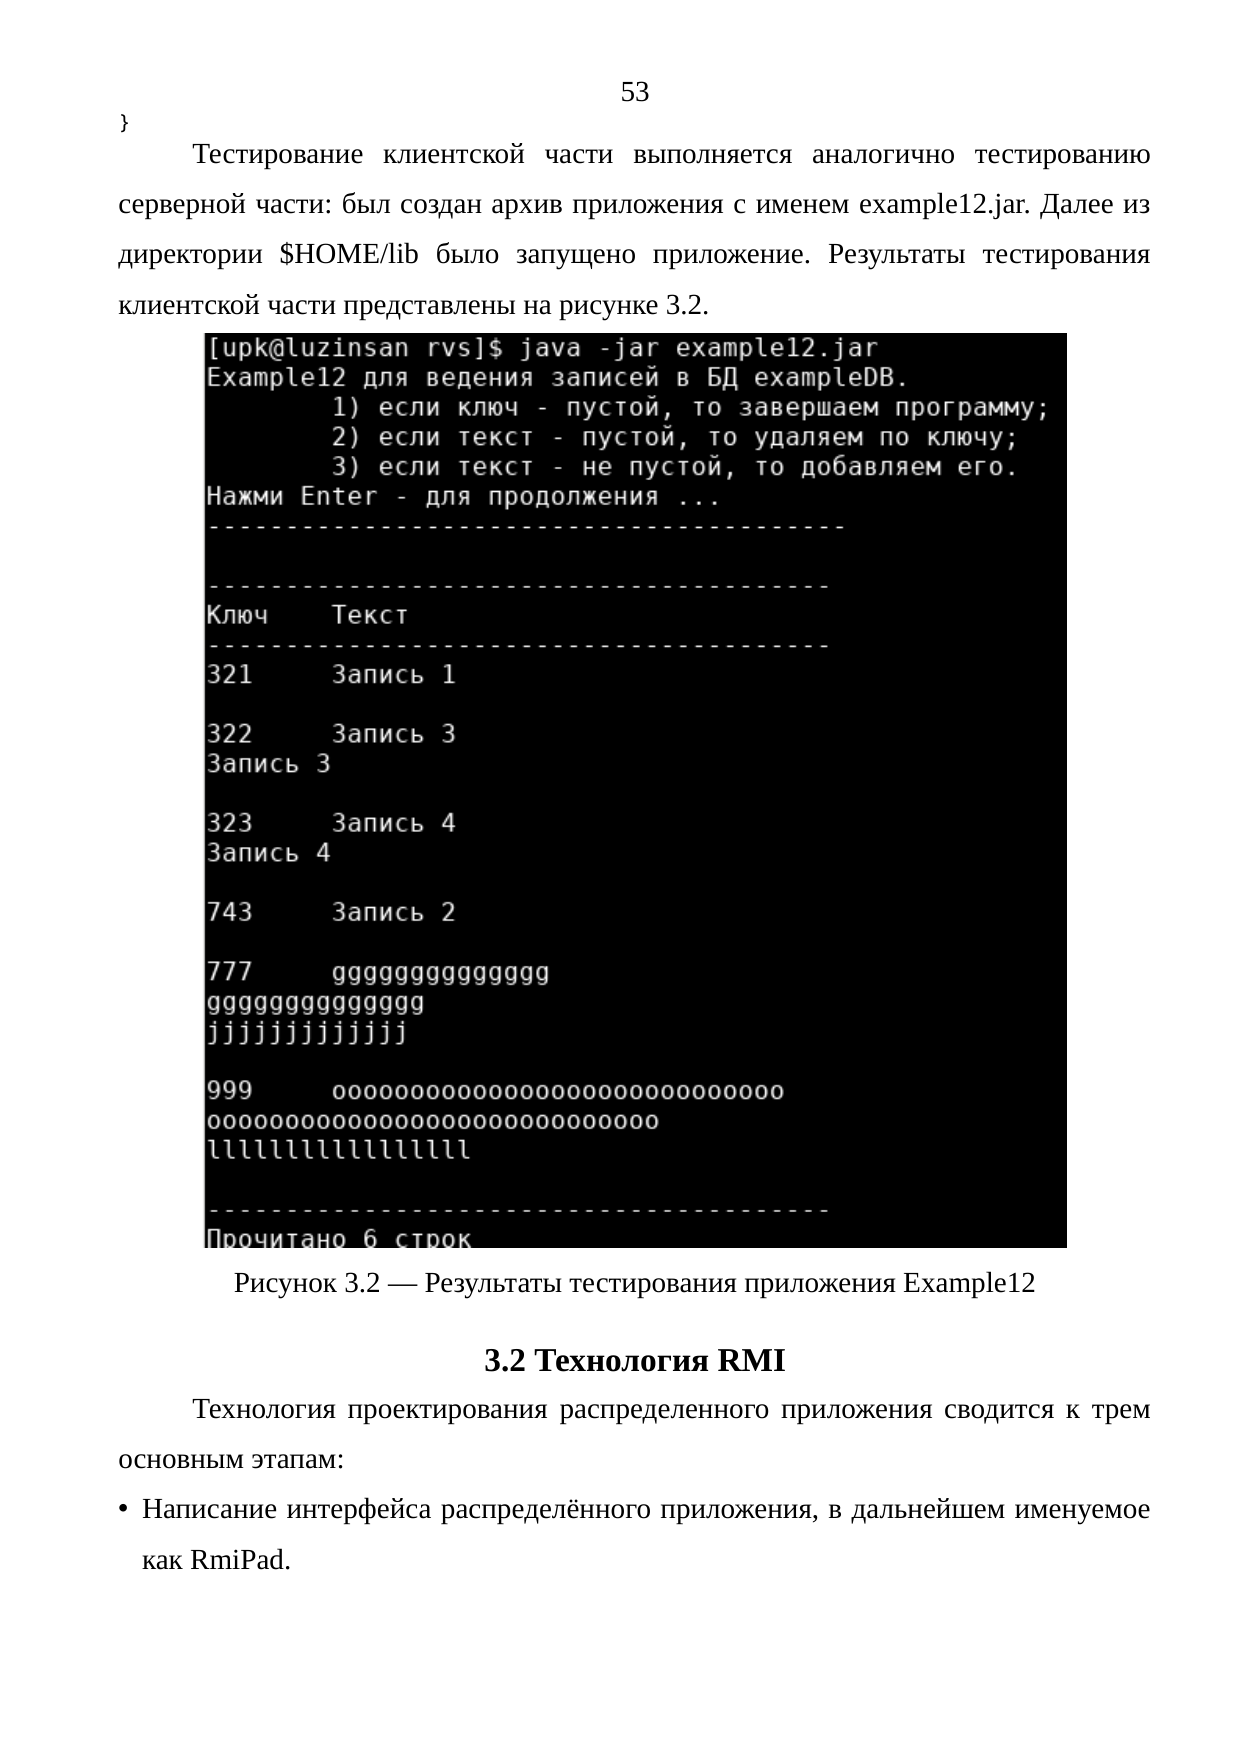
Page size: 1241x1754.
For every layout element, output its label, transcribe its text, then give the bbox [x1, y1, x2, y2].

text Тестирование клиентской части выполняется аналогично тестированию серверной части: был создан архив приложения с именем example12.jar. Далее из директории $HOME/lib было запущено приложение. Результаты тестирования клиентской части представлены на рисунке 3.2. [118, 136, 1152, 320]
picture [202, 333, 1067, 1248]
subtitle 3.2 Технология RMI [118, 1340, 1152, 1378]
text } [118, 107, 1152, 136]
list Написание интерфейса распределённого приложения, в дальнейшем именуемое как RmiPad. [118, 1491, 1152, 1575]
text Рисунок 3.2 — Результаты тестирования приложения Example12 [118, 337, 1152, 1298]
text Технология проектирования распределенного приложения сводится к трем основным этапам: [118, 1391, 1152, 1475]
